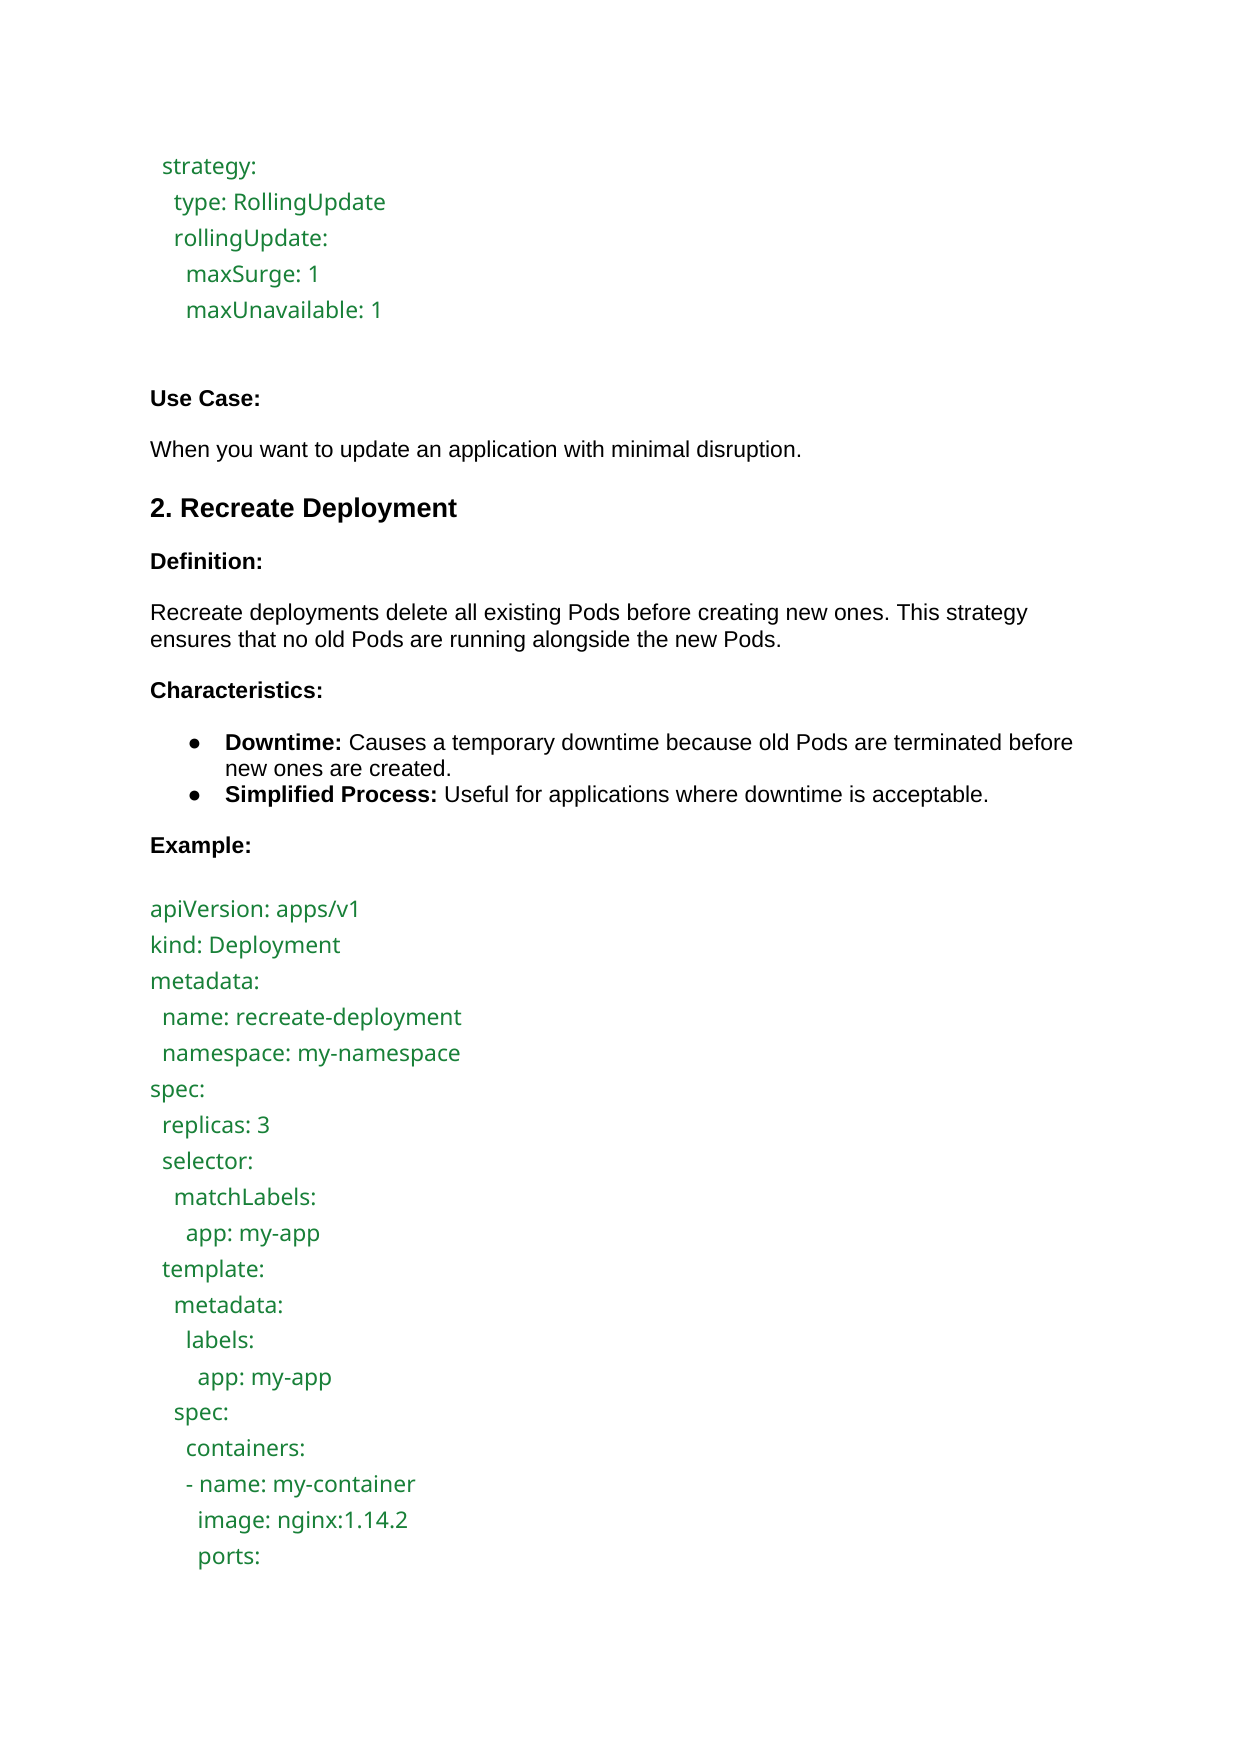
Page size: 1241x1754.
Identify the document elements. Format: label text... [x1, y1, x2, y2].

text containers: [150, 1432, 1090, 1463]
text maxUnavailable: 1 [150, 294, 1090, 325]
text type: RollingUpdate [150, 186, 1090, 217]
text metadata: [150, 1288, 1090, 1320]
list Simplified Process: Useful for applications where downtime is acceptable. [187, 781, 1090, 807]
subtitle Definition: [150, 548, 1090, 574]
text selector: [150, 1145, 1090, 1176]
text name: recreate-deployment [150, 1001, 1090, 1032]
text rollingUpdate: [150, 222, 1090, 253]
text Recreate deployments delete all existing Pods before creating new ones. This strategy ensures that no old Pods are running alongside the new Pods. [150, 599, 1090, 652]
list Downtime: Causes a temporary downtime because old Pods are terminated before new ones are created. [187, 728, 1090, 781]
text kind: Deployment [150, 929, 1090, 960]
text spec: [150, 1073, 1090, 1104]
text app: my-app [150, 1217, 1090, 1248]
text ports: [150, 1540, 1090, 1571]
text maxSurge: 1 [150, 258, 1090, 289]
text apiVersion: apps/v1 [150, 893, 1090, 924]
text app: my-app [150, 1360, 1090, 1392]
text spec: [150, 1396, 1090, 1428]
text labels: [150, 1324, 1090, 1356]
subtitle 2. Recreate Deployment [150, 492, 1090, 523]
text strategy: [150, 150, 1090, 181]
subtitle Use Case: [150, 385, 1090, 411]
text template: [150, 1253, 1090, 1284]
text replicas: 3 [150, 1109, 1090, 1140]
text namespace: my-namespace [150, 1037, 1090, 1068]
text metadata: [150, 965, 1090, 996]
text matchLabels: [150, 1181, 1090, 1212]
text - name: my-container [150, 1468, 1090, 1499]
subtitle Characteristics: [150, 677, 1090, 703]
subtitle Example: [150, 832, 1090, 859]
text image: nginx:1.14.2 [150, 1504, 1090, 1535]
text When you want to update an application with minimal disruption. [150, 436, 1090, 463]
